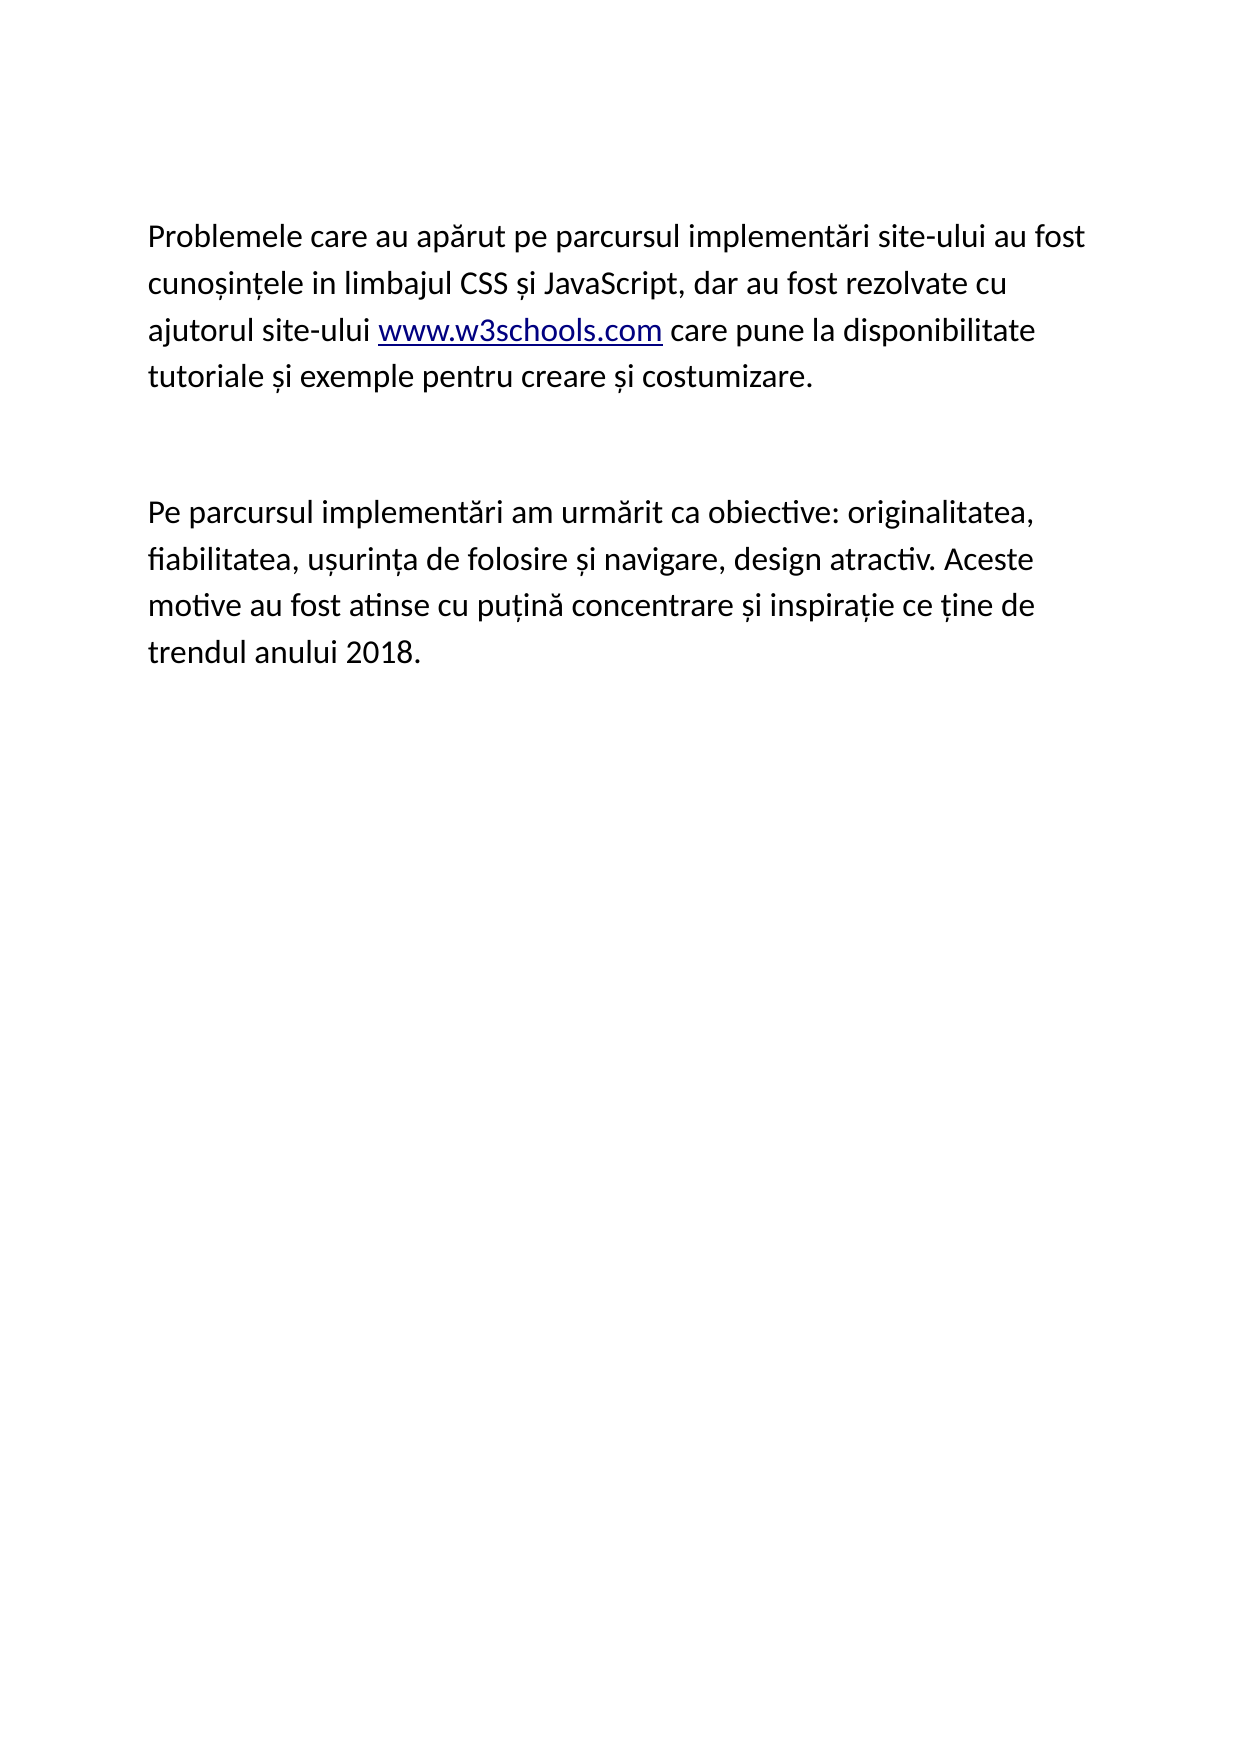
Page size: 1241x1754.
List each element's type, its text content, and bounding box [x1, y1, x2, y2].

text Pe parcursul implementări am urmărit ca obiective: originalitatea, fiabilitatea, ușurința de folosire și navigare, design atractiv. Aceste motive au fost atinse cu puțină concentrare și inspirație ce ține de trendul anului 2018. [148, 491, 1093, 672]
text Problemele care au apărut pe parcursul implementări site-ului au fost cunoșințele in limbajul CSS și JavaScript, dar au fost rezolvate cu ajutorul site-ului www.w3schools.com care pune la disponibilitate tutoriale și exemple pentru creare și costumizare. [148, 215, 1093, 396]
